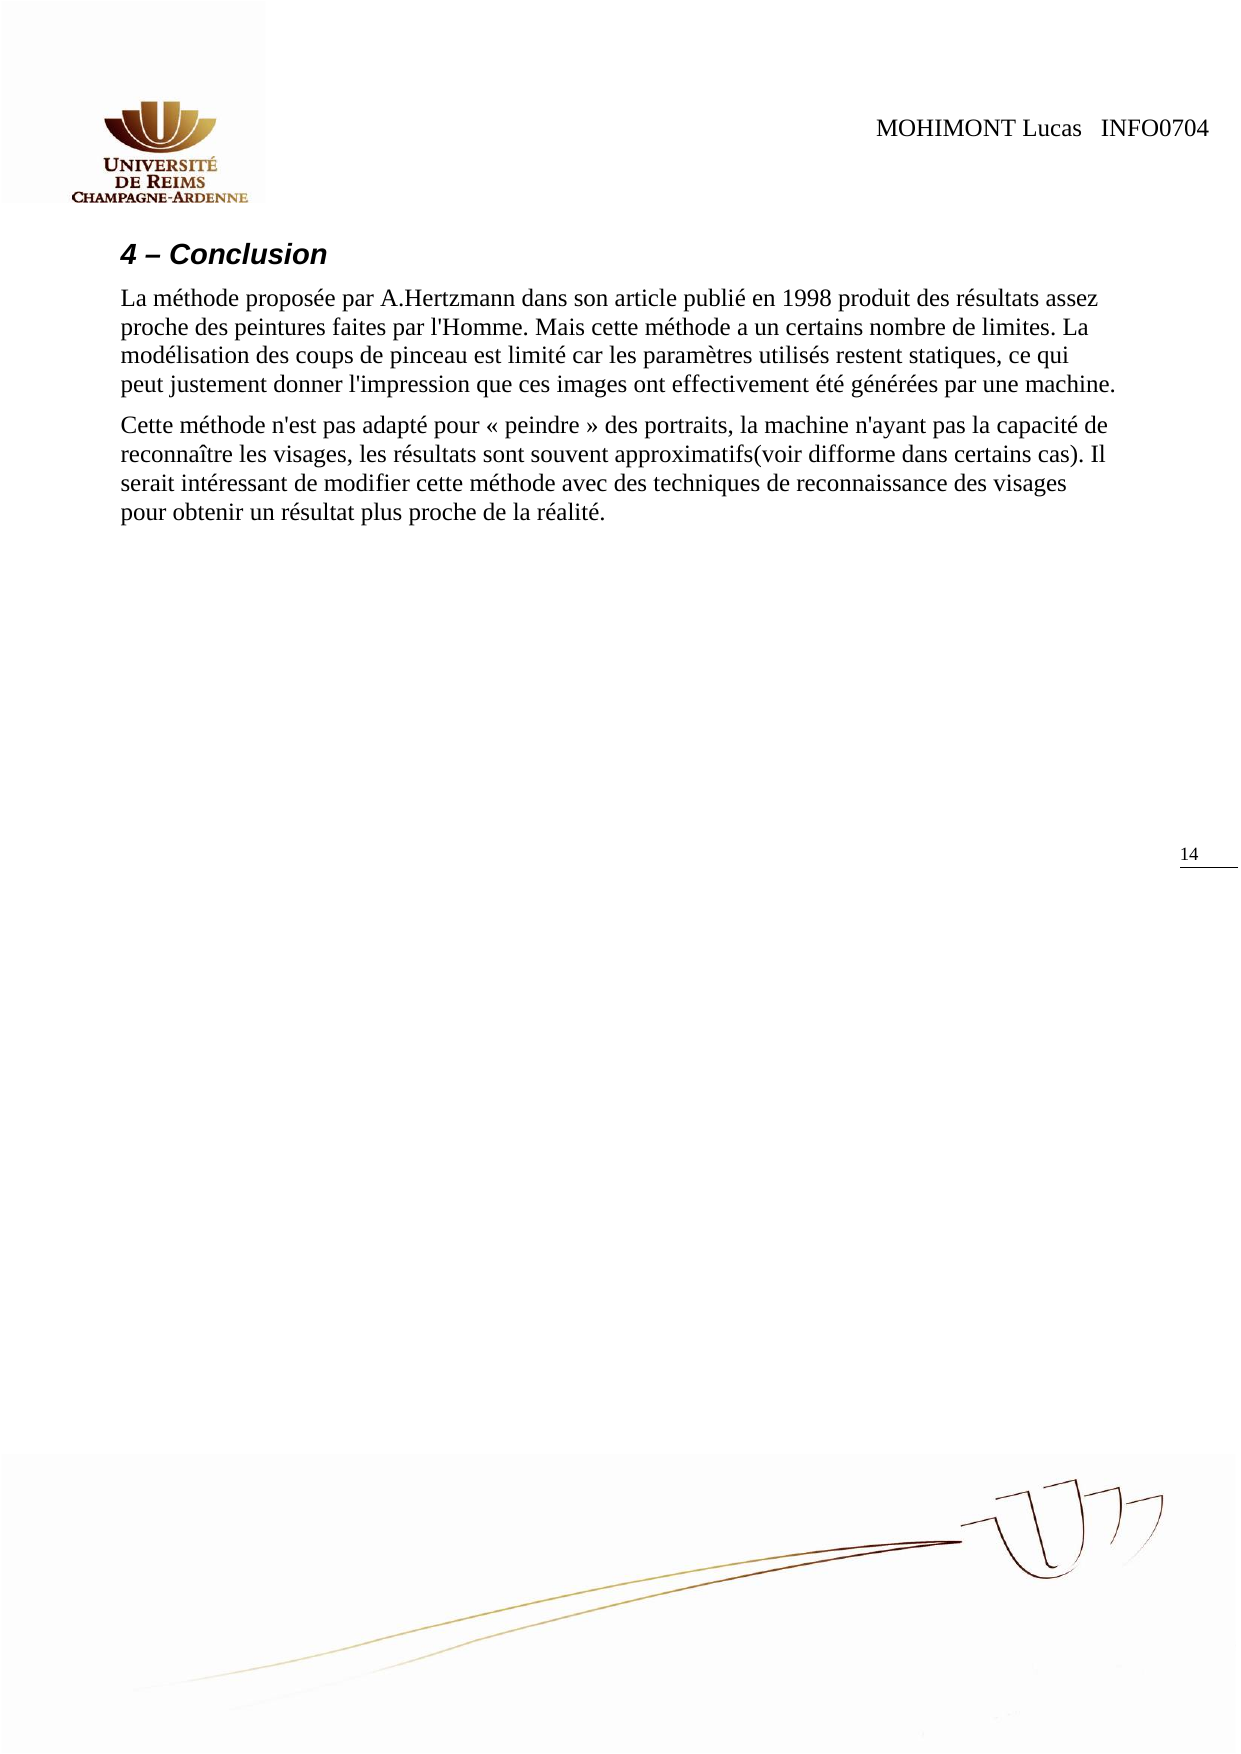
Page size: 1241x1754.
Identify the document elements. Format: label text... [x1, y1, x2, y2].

picture [1, 1454, 1236, 1753]
picture [1, 1, 265, 203]
table_header Présentation du sujet Pour le projet du module de traitement d'image, j'ai choisit d'implémenter une méthode de rendu non-photoréaliste. Aaron Hertzmann propose dans son article,« Painterly Rendering with Curved Brush Strokes of Multiples Sizes » , une méthode pour créer des images ayant l'apparence de peintures à partir de photographies. Cette méthode permet de simuler les coups de pinceaux d'un peintre en fonction de différents paramètres qui seront exposés plus loin. Ces paramètres permettent de donner un style de peinture précis à une image. I - Résumé de l'article 1 – Méthode principale Cet algorithme va simuler les méthodes utiliser par les peintres pour générer une image ayant l'aspect d'une peinture. L'image sera organisé en un ensemble de couche qui seront peintes successivement. Chaque couches sera associées à une taille de pinceau constante. La couche ayant la plus grande taille de pinceau est peinte en première, puis ensuite nous affinons les détails de l'image en peignant les couches ayant des tailles de pinceau plus petites. Chaque couches sera peinte à partir d'une version lissée de l'image originale. Nous avons gardés le choix du filtre de Gauss comme méthode de lissage de l'image. A.Hertzmann précise que la diffusion non linéaire peut être utilisé à la place du filtre de Gauss pour obtenir de meilleur résultat. Une couche est formée par un ensemble de coups de pinceaux et chaque coups de pinceaux est représentés par un ensemble de points de contrôles formant une B-Spline. Le calcul des points de contrôles se fait à partir du gradient de la luminance de l'image lissée. 2 – Sélection des coups de pinceau Une couche est donc un ensemble de coups de pinceaux. Nous devons parcourir l'image pour sélectionner les coordonnées de départ de chaque coups de pinceau. Une fois les points de contrôles des coups de pinceau calculés, nous pouvons peindre chaque coups dans un ordre aléatoire. Nous avons besoin d'abord de calculer la différence entre l'image originale lissée et l'image peinte. Initialement, l'image peinte est remplis par une par une couleur constante choisie de manière à ce que l'image entière soit traité par l'algorithme. 3 – Calcul des coups de pinceau Un coup de pinceau est initialisé avec un premier point de contrôle (x,y), un rayon R constant et une couleur C constante. Cette couleur C est la couleur de l'image originale lissée aux coordonnées (x,y). Un coup de pinceau est une courbe B-Spline représentée par un ensemble de points de contrôle. Le calcul des points de contrôle s'effectue comme les calculs des termes d'une suite récurrente. On effectue ces calculs jusqu'à atteindre le nombre maximal de points de contrôle définis par l'utilisateur et également si on atteint une autre condition d'arrêt. Le calcul s'arrête prématurément si l'amplitude du gradient est nulle en un point (x,y). II – Implémentation et résultats 1 – Choix d'implémentation L'implémentation a été réalisé en C++ avec la bibliothèque OpenCV. OpenCV nous fournit les fonctions essentielles aux chargements et l'enregistrement d'image, aux calculs de gradient et au lissage d'image utilisées par les différents algorithmes présentés précédemment. Les algorithmes présentés par A.Hertzmann sont suffisamment génériques pour nous laisser choisir des structures de données adaptés. Les rayons des pinceaux simulés par l'algorithme de rendu sont calculés à partir de 3 constantes : le rayon maximum du pinceau, un facteur qui permettra de calculer les rayons suivants à partir du rayon maximum et le nombre de rayon utilisé pour peindre l'image(c'est à dire le nombre de couches peintes successivement). Concernant le calcul de la différence entre l'image de référence lissée et l'image peinte, la différence calculée pour la première couche est fixée à la constante 2*T, de manière à ce que l'erreur moyenne de chaque région M soit toujours supérieure au taux d'approximation T. Ainsi l'image résultante sera peinte sur toute sa surface. La constante T est comprise entre 0 et 255 et correspondant à l'approximation à atteindre par rapport à l'image originale. Plus T est élevé, plus l'approximation sera grossière, et plus T est faible, plus l'image résultante sera fidèle à l'image d'origine. Nous avons choisit de peindre chaque coups de pinceau juste après l'avoir calculé, ce qui évite des stockages inutiles. Nous utilisons un Z-Buffer pour peindre les coups de pinceau de manière aléatoire mais aussi pour réduire le nombre de coups de pinceau à calculer. Le Z-Buffer est une image en niveau de gris initialisée à 0 sur tous ses pixels. Nous attribuons à chaque coups de pinceau une valeur z aléatoire comprise entre 1 et 255. Si cette valeur z est supérieure à la valeur présente dans le Z-Buffer nous pouvons peindre le coups de pinceau, sinon ce coups de pinceau n'a pas besoin d'être calculé puisqu'il ne sera pas peint. Lorsque nous peignons l'image, nous peignons aussi dans le Z-Buffer mais avec un rayon R plus petit pour éviter que certains coups de pinceaux ne soient trop espacé les uns des autres dans certaines zone de l'image. Par rapport à la version proposée par A.Hertzmann, il manque la gestion de la transparence entre les couches qui se superposent et aussi il manque une part d'aléatoire propre à certains style de peinture. Nous avons limité cette part d'aléatoire au minimum, en modifiant la couleur des coups de pinceau à partir du z aléatoire généré pour le Z-Buffer. Cette variation de la couleur donne à l'image un aspect moins parfait. 2 – Résultats 1 – Paramètres Les résultats dépendent des paramètres suivants : T, le seuil d'approximation de l'image, exprimé en valeur de niveaux de gris. Plus T est élevé, plus l'image peinte est grossière par rapport à l'image d'origine. Min et Max, respectivement la taille minimale et la taille maximale d'un coup de pinceau Rmax, ratio, et n : respectivement la taille maximale du pinceau(en pixels), le ratio utilisé pour calculer la taille du pinceau des couches suivantes, n le nombre de couches à peindre fc, le filtre de courbure, permet d'atténuer ou d'exagérer la courbure des coups de pinceau fo, constante utilisée pour augmenter ou diminuer la taille du noyau utilisé pour le lissage de l'image fg, constante utilisée pour augmenter ou diminuer l'espacement entre les coups de pinceau Par défaut on utilisera les valeurs suivantes : T = 100 Min = 4, Max = 16 Rmax = 8, ratio = 0.5, n = 3 fc = 1.0 fo = 1.0 fg = 1.0 2 – Approximation de l'image originale Nous ferons varier l'approximation de l'image de manière à avoir 3 résultats assez différents : L'approximation de l'image ne dépends pas que de dépends, elle dépend également de la taille maximale des coups de pinceaux et de la taille des pinceaux. On peut s'approcher d'un style pointilliste en gardant une approximation faible(T > 100) et en limitant la taille des coups de pinceau (Max < 4) : 3 – Le cas particulier des visages La méthode proposée par A.Hertzmann donne des rendus assez proche de peinture pour des objets ou des paysages par exemples. Mais les visages humains sont souvent déformés lorsque l'on utilise cette méthode. Comme les coups de pinceau sont dessinés aléatoirement, les visages sont rarement mis en valeur. Cette méthode ne donne des résultats satisfaisant pour les portraits que si l'on choisit une approximation très fidèle de l'image originale(T < 50). Ou alors l'image originale doit avoir une résolution assez grande(supérieur à 1920X1080). On peut obtenir un meilleur résultat en augmentant la résolution de l'image originale et en augmentant la taille du noyau utilisé pour le lissage : 4 – Conclusion La méthode proposée par A.Hertzmann dans son article publié en 1998 produit des résultats assez proche des peintures faites par l'Homme. Mais cette méthode a un certains nombre de limites. La modélisation des coups de pinceau est limité car les paramètres utilisés restent statiques, ce qui peut justement donner l'impression que ces images ont effectivement été générées par une machine. Cette méthode n'est pas adapté pour « peindre » des portraits, la machine n'ayant pas la capacité de reconnaître les visages, les résultats sont souvent approximatifs(voir difforme dans certains cas). Il serait intéressant de modifier cette méthode avec des techniques de reconnaissance des visages pour obtenir un résultat plus proche de la réalité. [109, 142, 1128, 596]
